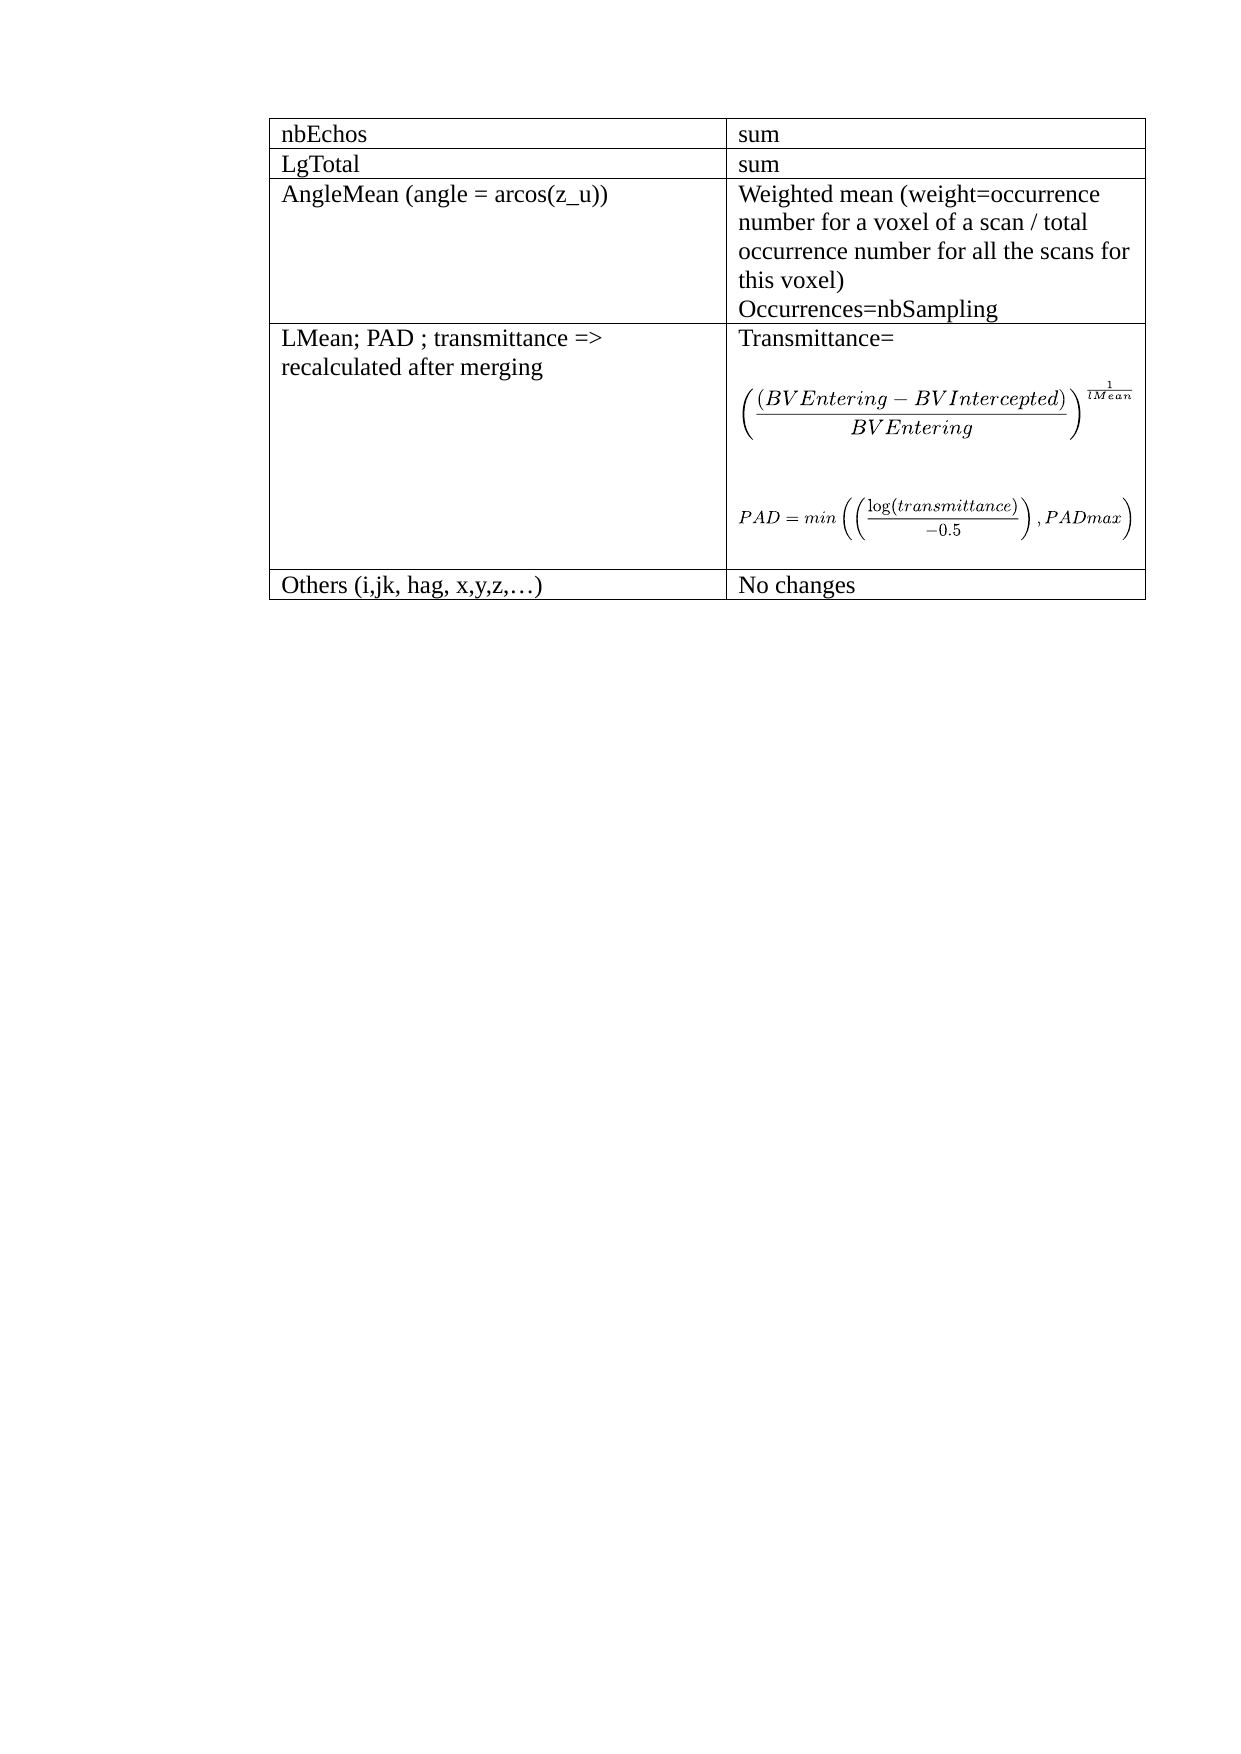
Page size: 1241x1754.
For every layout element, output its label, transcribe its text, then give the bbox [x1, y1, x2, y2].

table_cell Transmittance= [727, 324, 1145, 569]
table_cell LMean; PAD ; transmittance => recalculated after merging [270, 324, 726, 569]
table_cell sum [727, 149, 1145, 178]
table_cell nbEchos [270, 119, 726, 148]
table_cell No changes [727, 570, 1145, 599]
table_cell sum [727, 119, 1145, 148]
table_cell Weighted mean (weight=occurrence number for a voxel of a scan / total occurrence number for all the scans for this voxel) Occurrences=nbSampling [727, 179, 1145, 322]
table_cell Others (i,jk, hag, x,y,z,…) [270, 570, 726, 599]
table_cell LgTotal [270, 149, 726, 178]
table_cell AngleMean (angle = arcos(z_u)) [270, 179, 726, 322]
